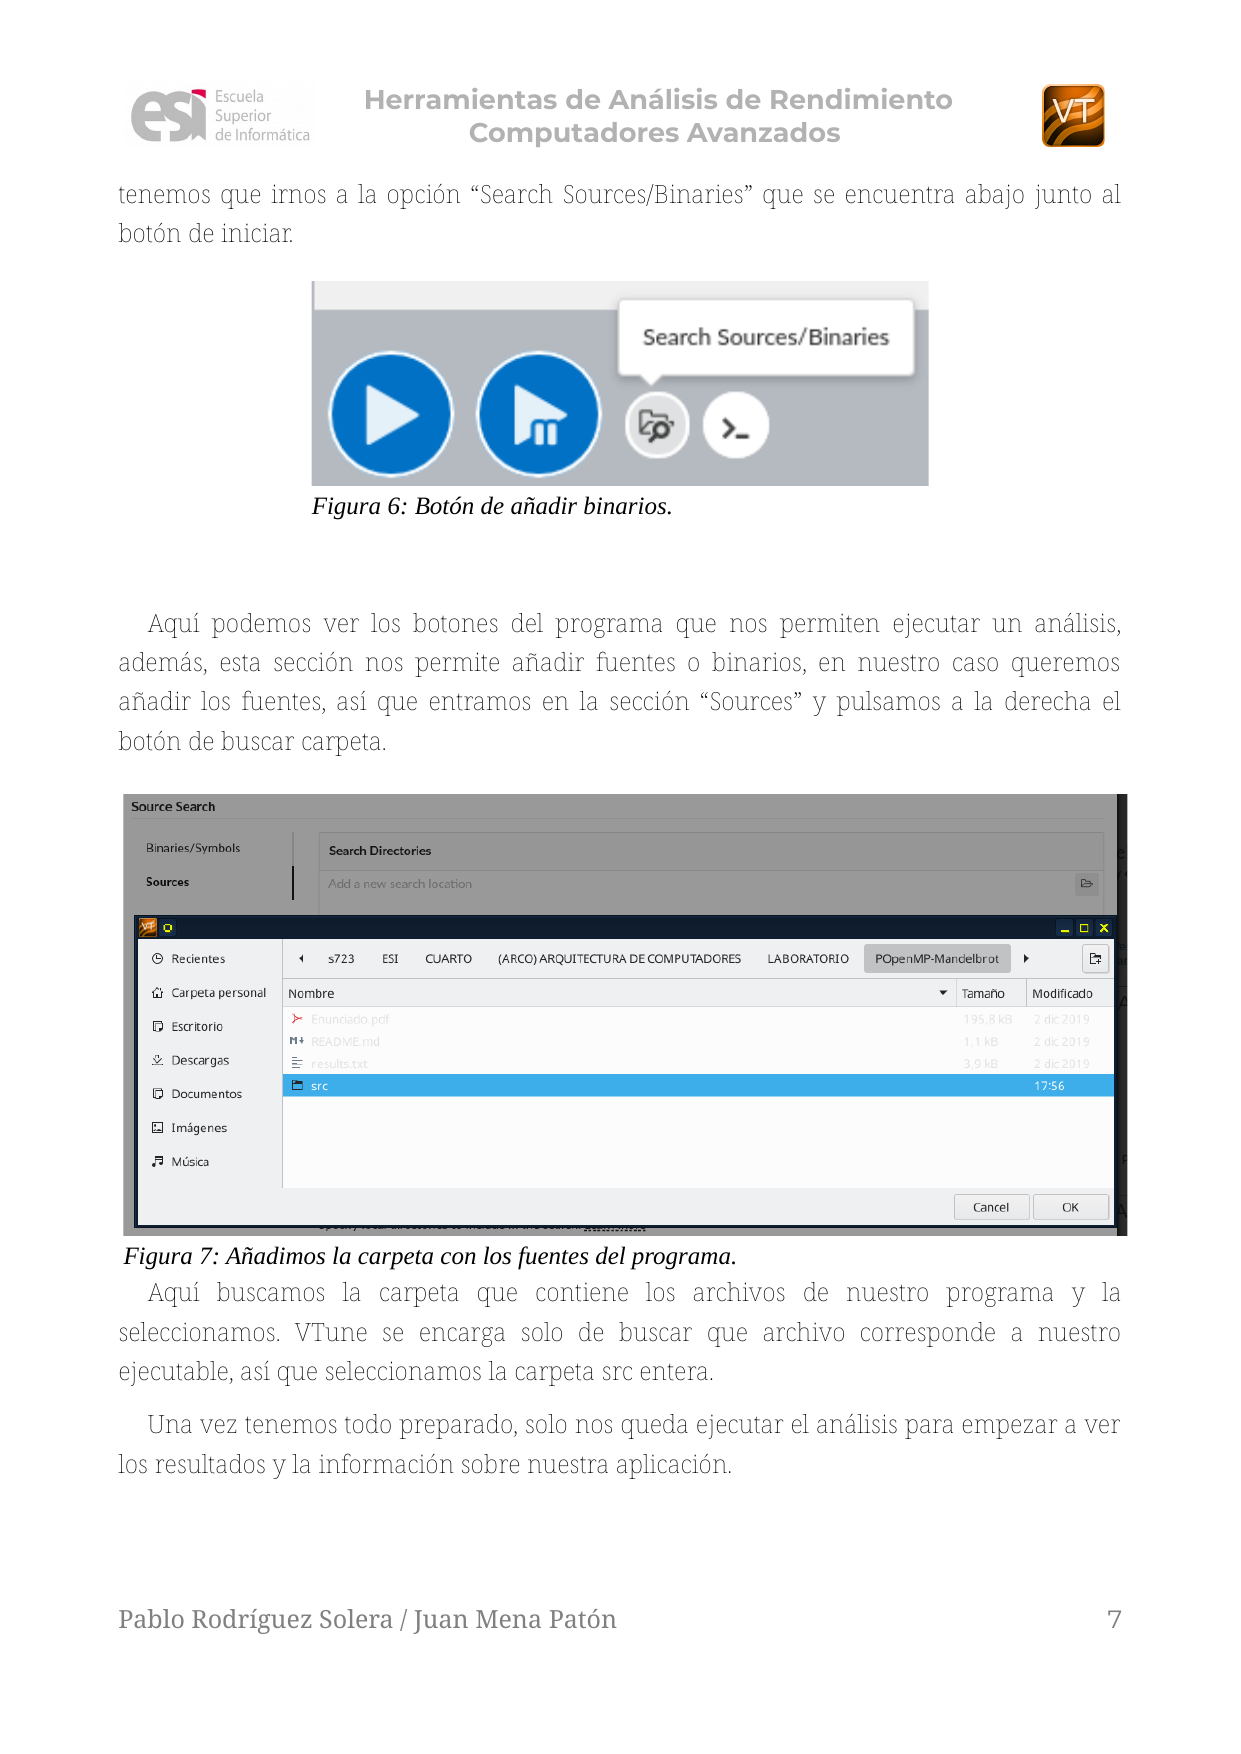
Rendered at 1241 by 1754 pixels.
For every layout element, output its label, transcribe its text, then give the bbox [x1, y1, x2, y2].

text Aquí buscamos la carpeta que contiene los archivos de nuestro programa y la seleccionamos. VTune se encarga solo de buscar que archivo corresponde a nuestro ejecutable, así que seleccionamos la carpeta src entera. [118, 777, 1127, 1387]
picture [1042, 84, 1105, 147]
text Figura 6: Botón de añadir binarios. [312, 486, 929, 519]
text tenemos que irnos a la opción “Search Sources/Binaries” que se encuentra abajo junto al botón de iniciar. [118, 176, 1122, 249]
text Figura 7: Añadimos la carpeta con los fuentes del programa. [123, 1236, 1127, 1270]
picture [123, 794, 1128, 1236]
picture [311, 281, 929, 486]
text Una vez tenemos todo preparado, solo nos queda ejecutar el análisis para empezar a ver los resultados y la información sobre nuestra aplicación. [118, 1407, 1122, 1480]
picture [124, 82, 315, 147]
text Aquí podemos ver los botones del programa que nos permiten ejecutar un análisis, además, esta sección nos permite añadir fuentes o binarios, en nuestro caso queremos añadir los fuentes, así que entramos en la sección “Sources” y pulsamos a la derecha el botón de buscar carpeta. [118, 606, 1122, 757]
